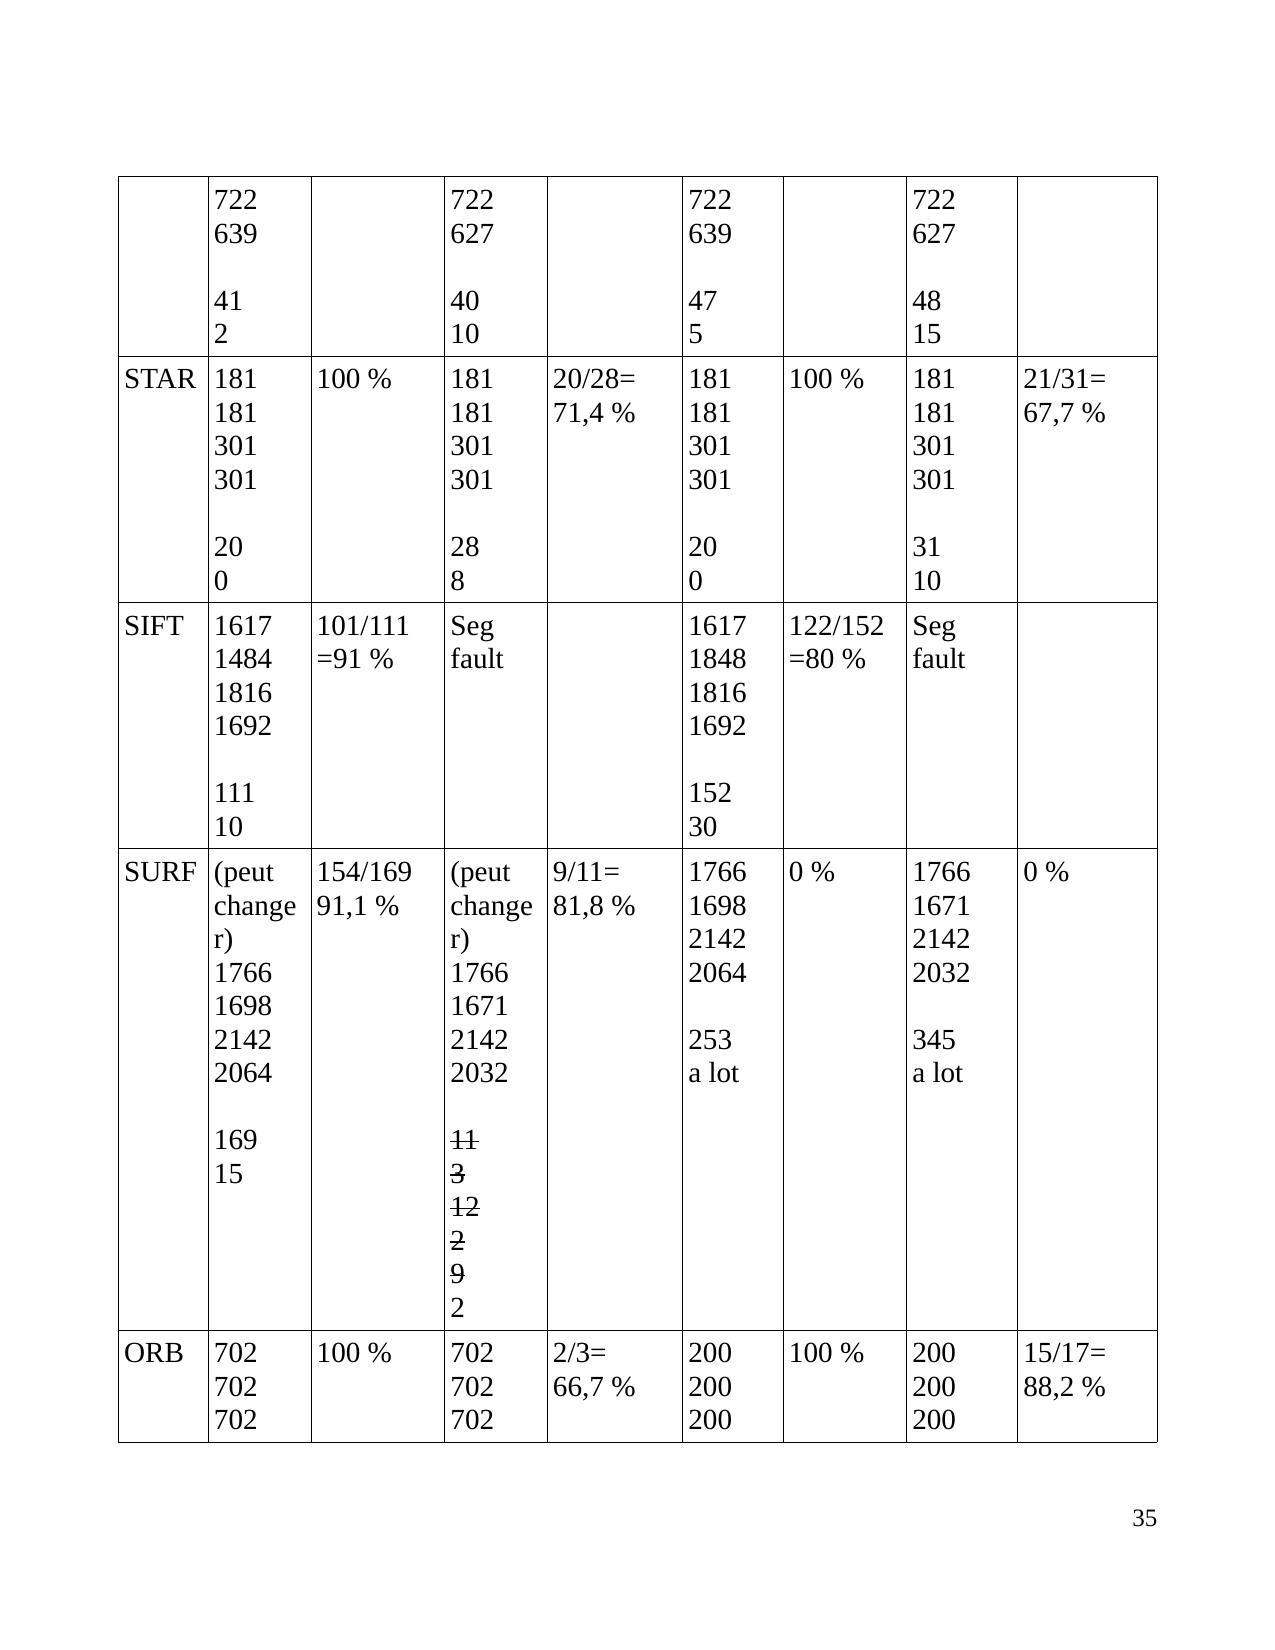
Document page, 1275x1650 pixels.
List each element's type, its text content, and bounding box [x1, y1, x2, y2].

table_cell [1018, 177, 1157, 356]
table_cell 122/152=80 % [784, 603, 906, 848]
table_cell Seg fault [907, 603, 1017, 848]
table_cell [1018, 603, 1157, 848]
table_cell 15/17= 88,2 % [1018, 1331, 1157, 1442]
table_cell (peut changer) 1766 1698 2142 2064 169 15 [209, 849, 311, 1329]
table_cell 100 % [312, 357, 444, 602]
table_cell SIFT [119, 603, 208, 848]
table_cell Seg fault [445, 603, 547, 848]
table_cell 20/28= 71,4 % [548, 357, 682, 602]
table_cell 1617 1848 1816 1692 152 30 [683, 603, 783, 848]
table_cell 101/111 =91 % [312, 603, 444, 848]
table_cell 100 % [312, 1331, 444, 1442]
table_cell STAR [119, 357, 208, 602]
table_cell 181 181 301 301 31 10 [907, 357, 1017, 602]
table_cell 1766 1698 2142 2064 253 a lot [683, 849, 783, 1329]
table_cell 702 702 702 [445, 1331, 547, 1442]
table_cell 100 % [784, 1331, 906, 1442]
table_cell 100 % [784, 357, 906, 602]
table_cell 200 200 200 [907, 1331, 1017, 1442]
table_cell 0 % [784, 849, 906, 1329]
table_cell 722 627 40 10 [445, 177, 547, 356]
table_cell 722 627 48 15 [907, 177, 1017, 356]
table_cell [548, 177, 682, 356]
table_cell 181 181 301 301 20 0 [683, 357, 783, 602]
table_cell 181 181 301 301 20 0 [209, 357, 311, 602]
table_cell 702 702 702 [209, 1331, 311, 1442]
table_cell [784, 177, 906, 356]
table_cell 181 181 301 301 28 8 [445, 357, 547, 602]
table_cell 722 639 41 2 [209, 177, 311, 356]
table_cell [548, 603, 682, 848]
table_cell 2/3= 66,7 % [548, 1331, 682, 1442]
table_cell 1617 1484 1816 1692 111 10 [209, 603, 311, 848]
table_cell [312, 177, 444, 356]
table_cell 0 % [1018, 849, 1157, 1329]
table_cell (peut changer) 1766 1671 2142 2032 11 3 12 2 9 2 [445, 849, 547, 1329]
table_cell SURF [119, 849, 208, 1329]
table_cell [119, 177, 208, 356]
table_cell 9/11= 81,8 % [548, 849, 682, 1329]
table_cell 21/31= 67,7 % [1018, 357, 1157, 602]
table_cell ORB [119, 1331, 208, 1442]
table_cell 1766 1671 2142 2032 345 a lot [907, 849, 1017, 1329]
table_cell 154/169 91,1 % [312, 849, 444, 1329]
table_cell 722 639 47 5 [683, 177, 783, 356]
table_cell 200 200 200 [683, 1331, 783, 1442]
